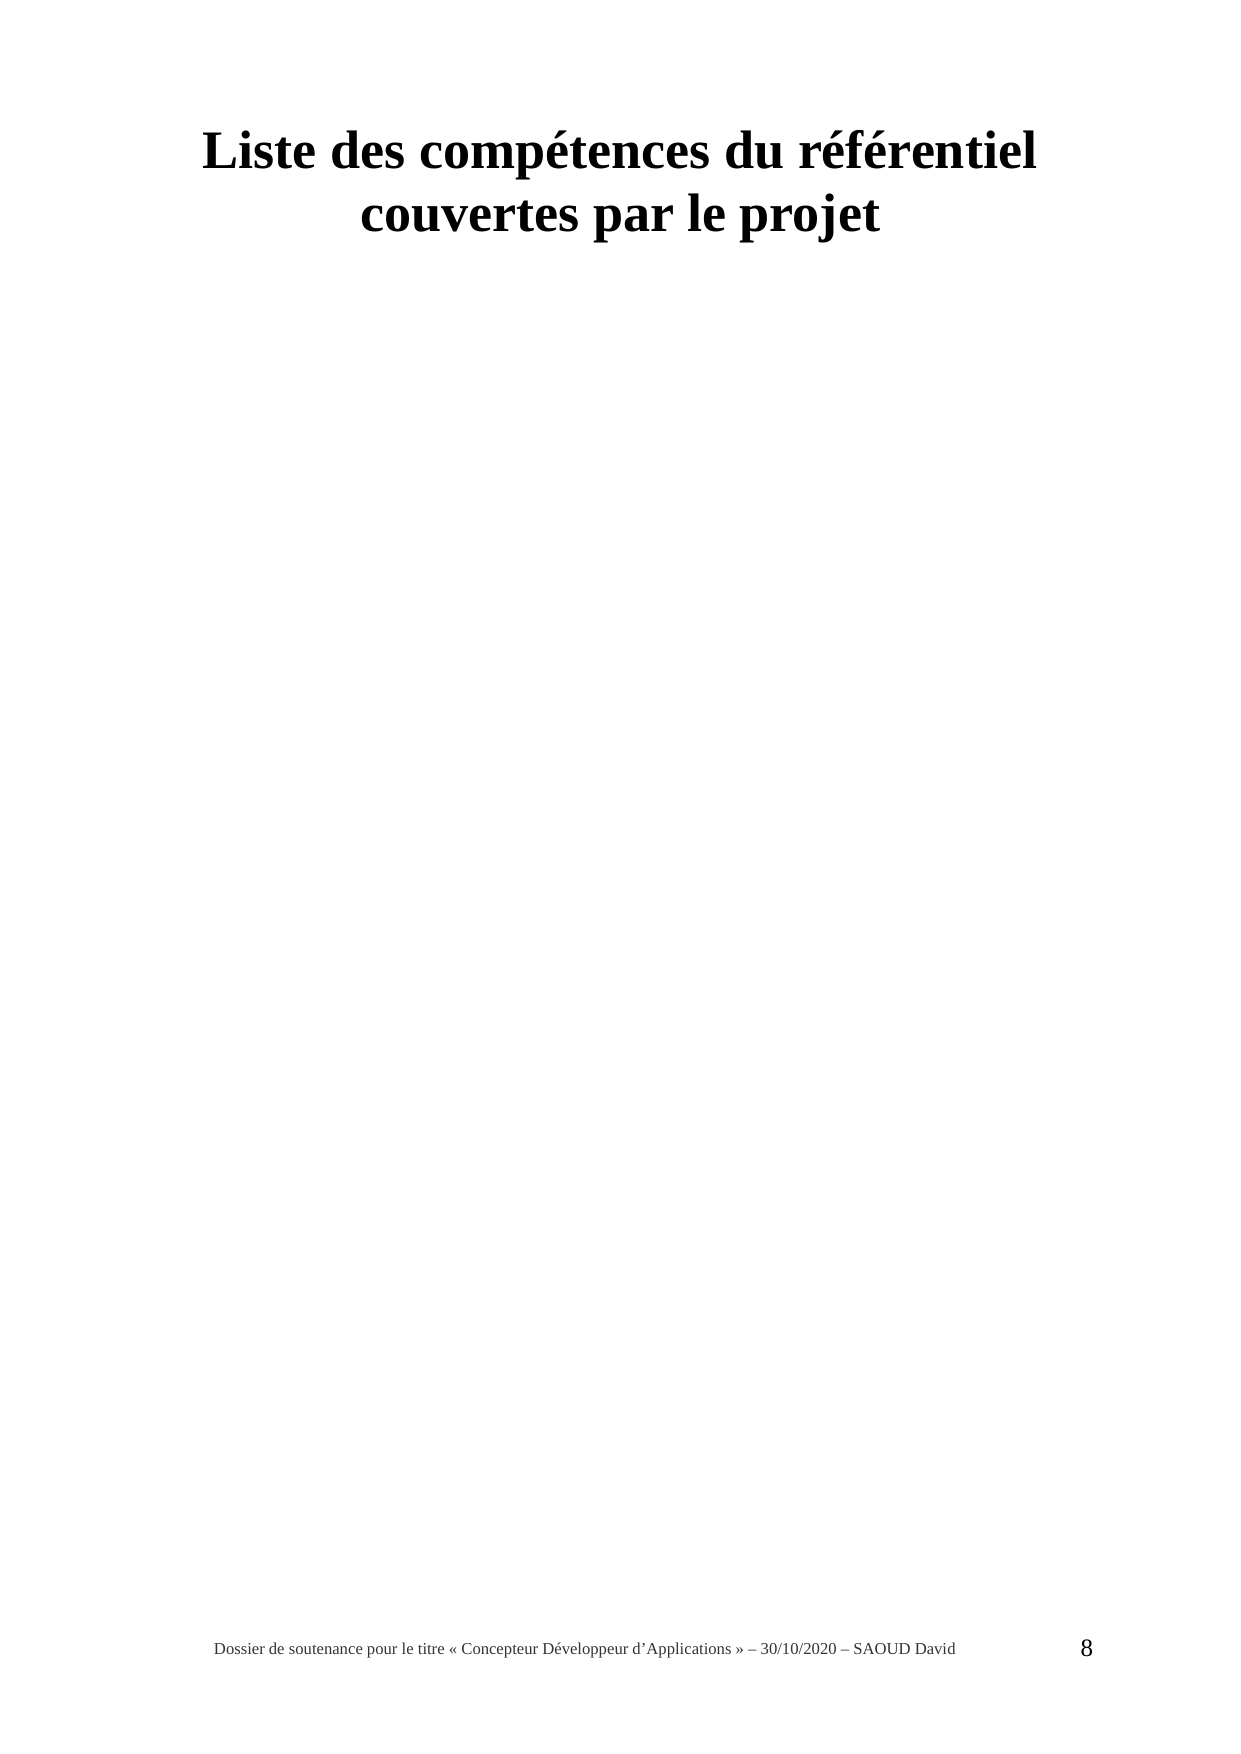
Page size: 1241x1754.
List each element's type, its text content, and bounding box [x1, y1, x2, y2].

subtitle Liste des compétences du référentiel couvertes par le projet [118, 118, 1122, 243]
